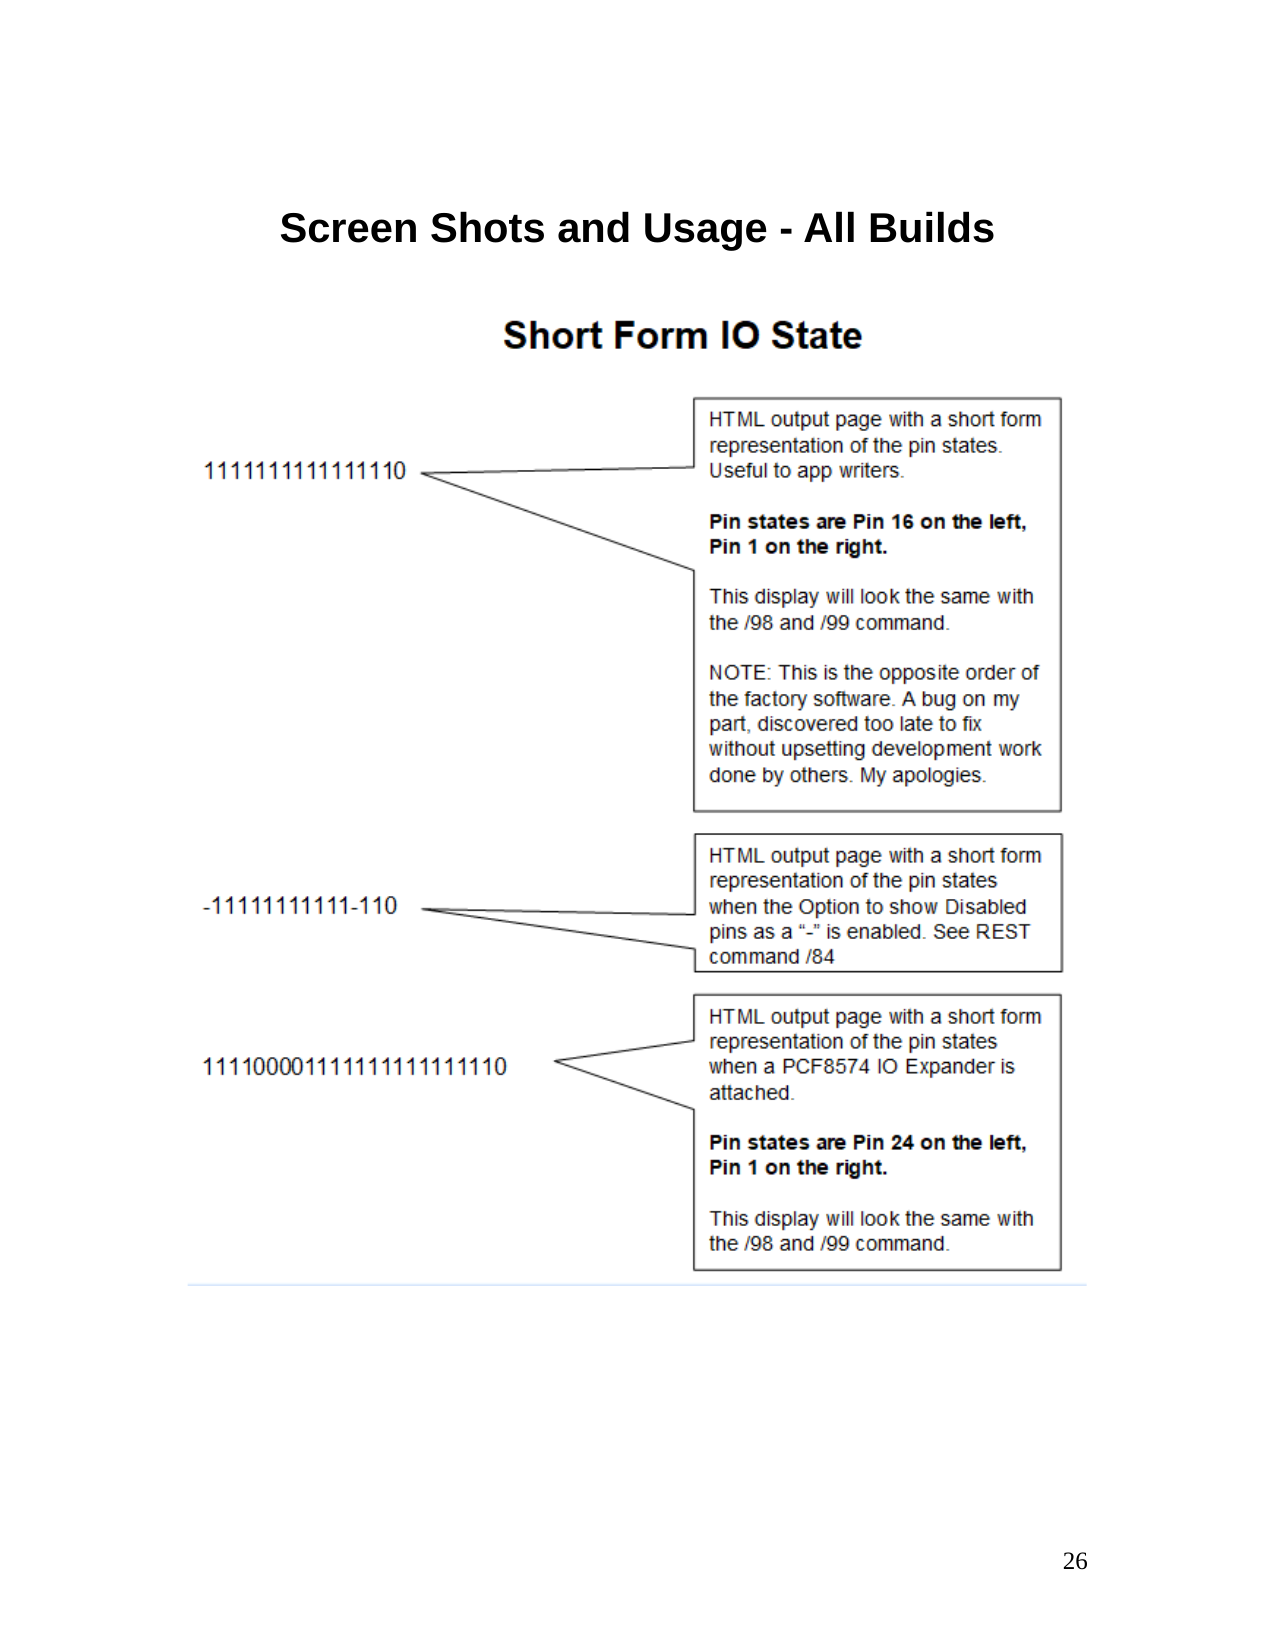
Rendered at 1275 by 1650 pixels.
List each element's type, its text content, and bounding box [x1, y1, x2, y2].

subtitle Screen Shots and Usage - All Builds [187, 204, 1087, 252]
picture [187, 306, 1087, 1286]
